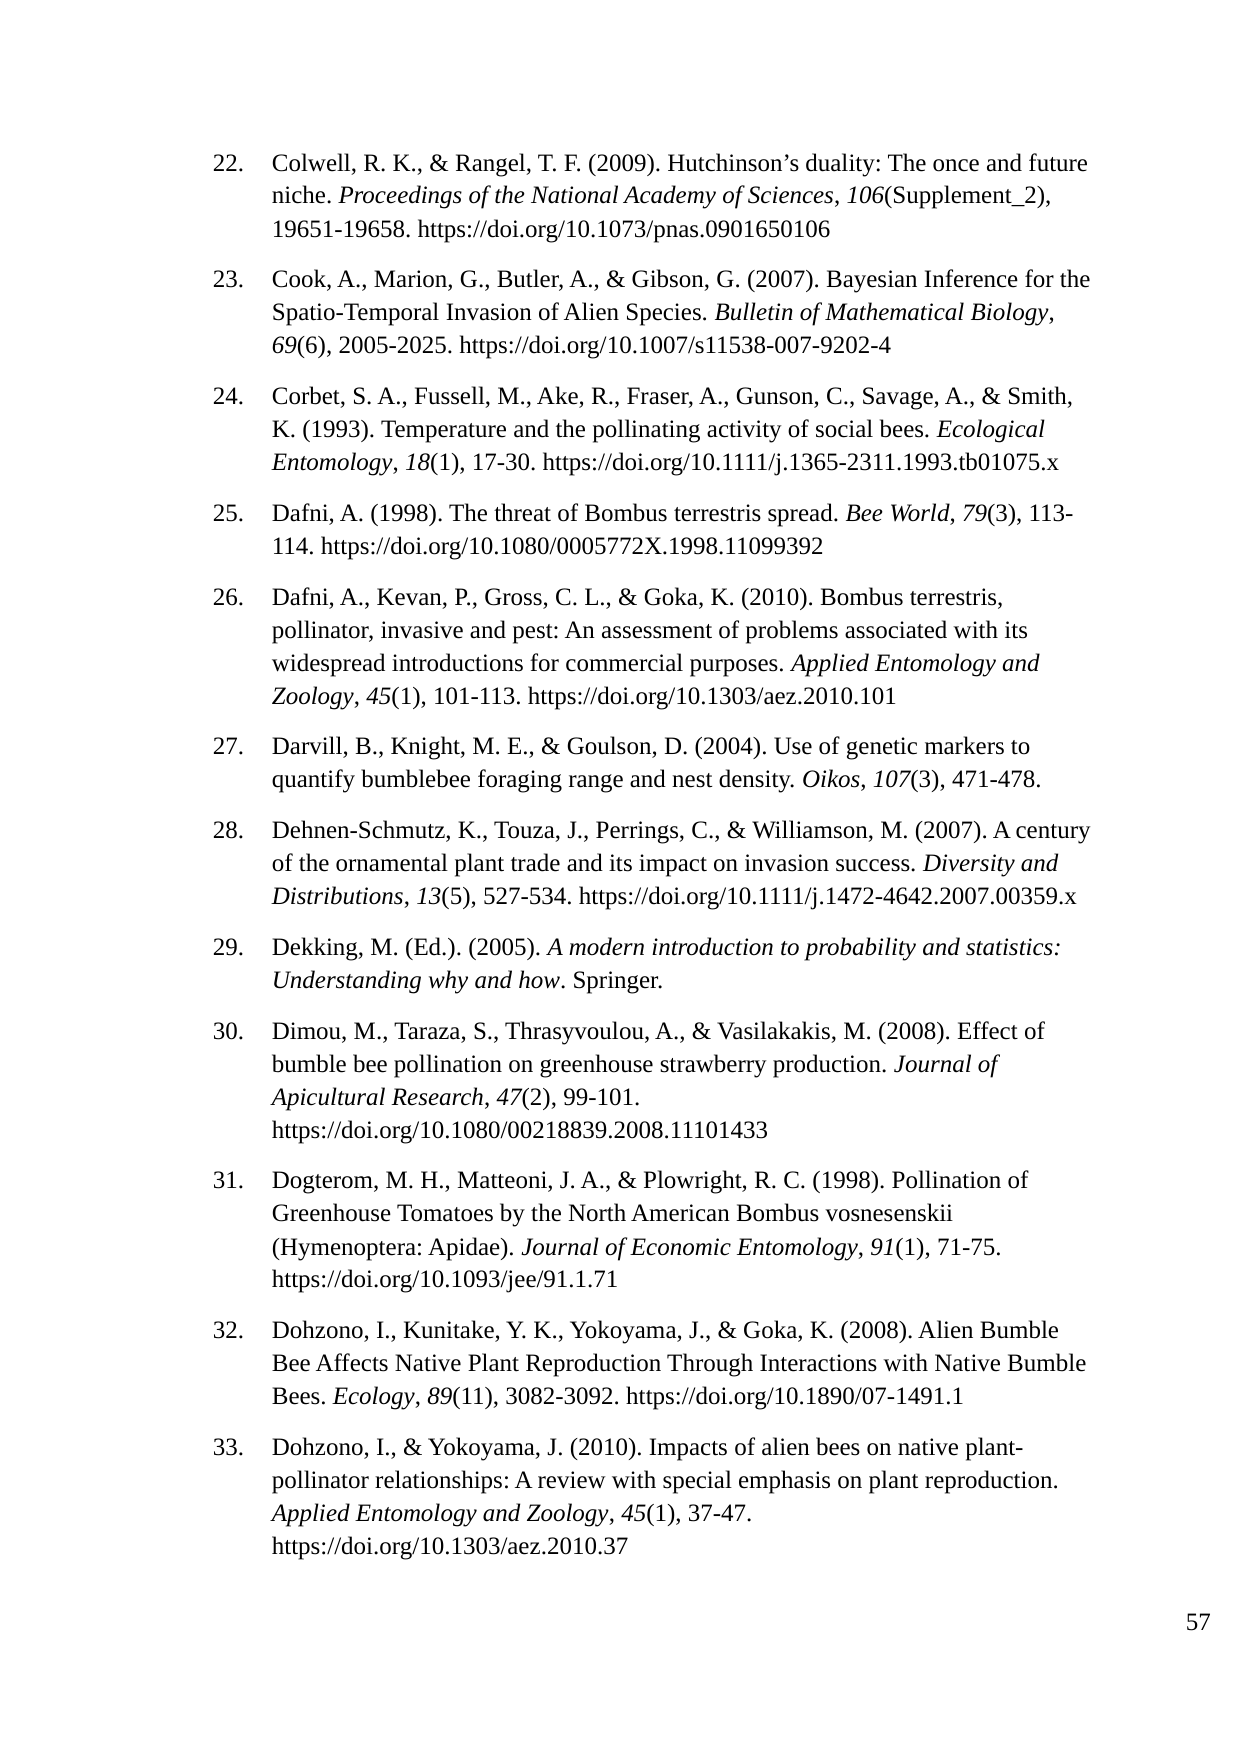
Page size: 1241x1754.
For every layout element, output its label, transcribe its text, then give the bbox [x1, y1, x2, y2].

list Dohzono, I., Kunitake, Y. K., Yokoyama, J., & Goka, K. (2008). Alien Bumble Bee Affects Native Plant Reproduction Through Interactions with Native Bumble Bees. Ecology, 89(11), 3082-3092. https://doi.org/10.1890/07-1491.1 [213, 1315, 1093, 1410]
list Darvill, B., Knight, M. E., & Goulson, D. (2004). Use of genetic markers to quantify bumblebee foraging range and nest density. Oikos, 107(3), 471-478. [213, 731, 1093, 793]
list Dimou, M., Taraza, S., Thrasyvoulou, A., & Vasilakakis, M. (2008). Effect of bumble bee pollination on greenhouse strawberry production. Journal of Apicultural Research, 47(2), 99-101. https://doi.org/10.1080/00218839.2008.11101433 [213, 1016, 1093, 1143]
list Dafni, A. (1998). The threat of Bombus terrestris spread. Bee World, 79(3), 113-114. https://doi.org/10.1080/0005772X.1998.11099392 [213, 498, 1093, 560]
list Dekking, M. (Ed.). (2005). A modern introduction to probability and statistics: Understanding why and how. Springer. [213, 932, 1093, 994]
list Dohzono, I., & Yokoyama, J. (2010). Impacts of alien bees on native plant-pollinator relationships: A review with special emphasis on plant reproduction. Applied Entomology and Zoology, 45(1), 37-47. https://doi.org/10.1303/aez.2010.37 [213, 1432, 1093, 1560]
list Cook, A., Marion, G., Butler, A., & Gibson, G. (2007). Bayesian Inference for the Spatio-Temporal Invasion of Alien Species. Bulletin of Mathematical Biology, 69(6), 2005-2025. https://doi.org/10.1007/s11538-007-9202-4 [213, 264, 1093, 359]
list Dogterom, M. H., Matteoni, J. A., & Plowright, R. C. (1998). Pollination of Greenhouse Tomatoes by the North American Bombus vosnesenskii (Hymenoptera: Apidae). Journal of Economic Entomology, 91(1), 71-75. https://doi.org/10.1093/jee/91.1.71 [213, 1166, 1093, 1293]
list Colwell, R. K., & Rangel, T. F. (2009). Hutchinson’s duality: The once and future niche. Proceedings of the National Academy of Sciences, 106(Supplement_2), 19651-19658. https://doi.org/10.1073/pnas.0901650106 [213, 148, 1093, 242]
list Dehnen-Schmutz, K., Touza, J., Perrings, C., & Williamson, M. (2007). A century of the ornamental plant trade and its impact on invasion success. Diversity and Distributions, 13(5), 527-534. https://doi.org/10.1111/j.1472-4642.2007.00359.x [213, 815, 1093, 910]
list Dafni, A., Kevan, P., Gross, C. L., & Goka, K. (2010). Bombus terrestris, pollinator, invasive and pest: An assessment of problems associated with its widespread introductions for commercial purposes. Applied Entomology and Zoology, 45(1), 101-113. https://doi.org/10.1303/aez.2010.101 [213, 582, 1093, 709]
list Corbet, S. A., Fussell, M., Ake, R., Fraser, A., Gunson, C., Savage, A., & Smith, K. (1993). Temperature and the pollinating activity of social bees. Ecological Entomology, 18(1), 17-30. https://doi.org/10.1111/j.1365-2311.1993.tb01075.x [213, 381, 1093, 476]
